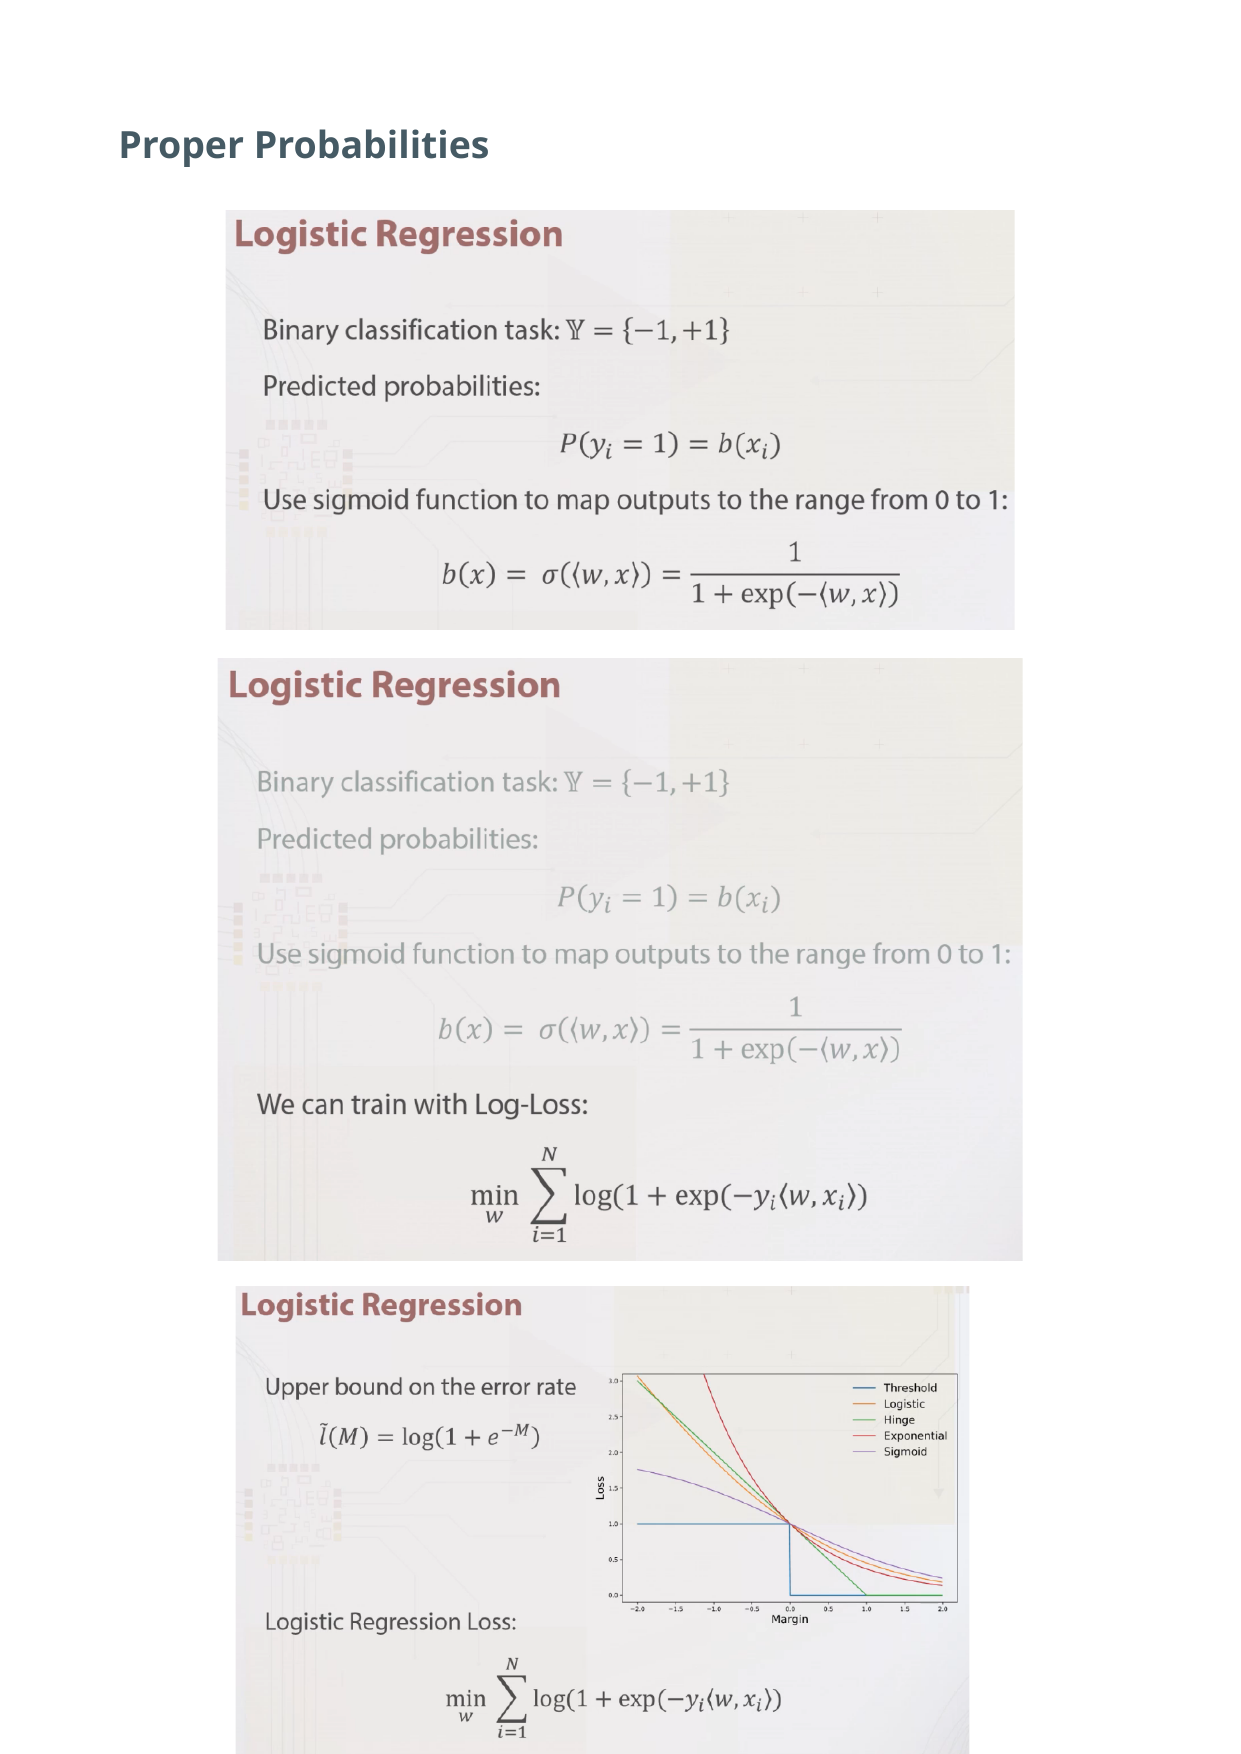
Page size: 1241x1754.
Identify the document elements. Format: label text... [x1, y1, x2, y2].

subtitle Proper Probabilities [118, 118, 1122, 169]
picture [217, 658, 1023, 1261]
picture [225, 210, 1015, 630]
picture [235, 1286, 970, 1754]
